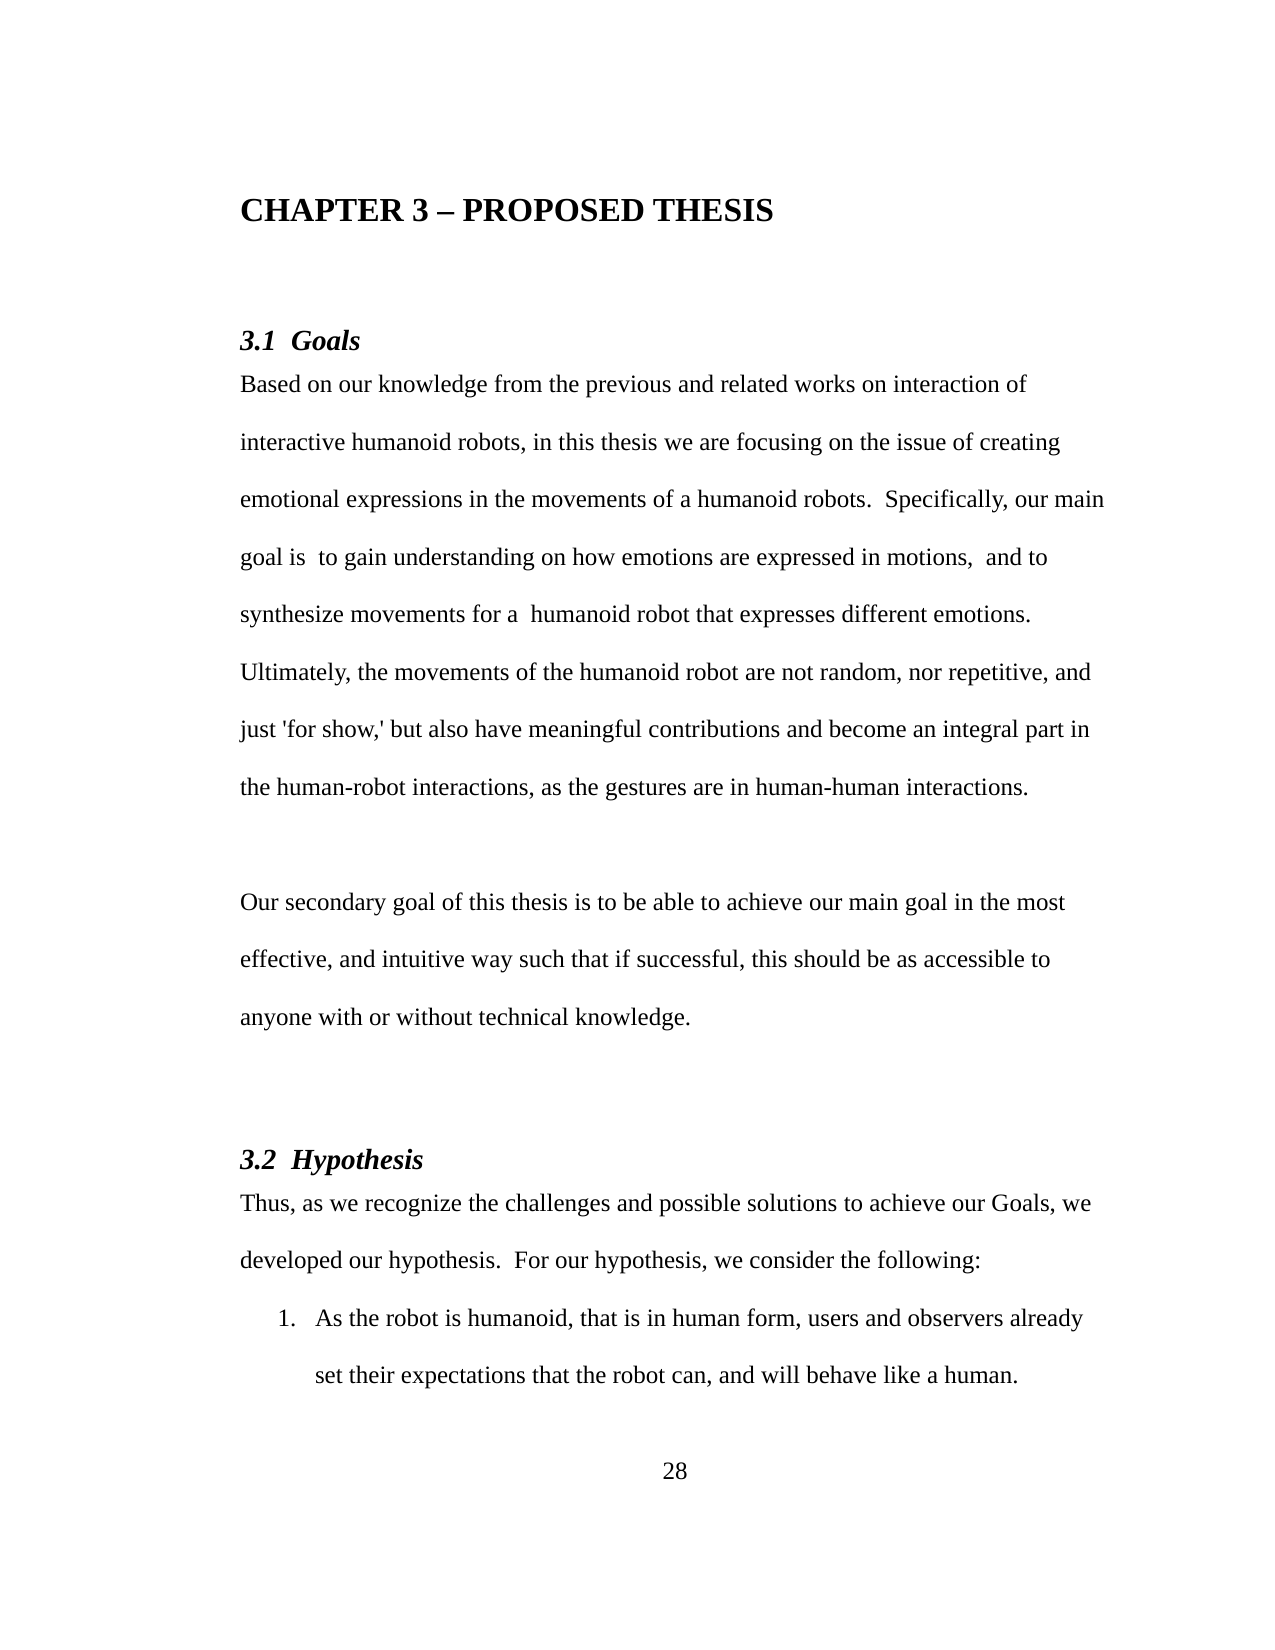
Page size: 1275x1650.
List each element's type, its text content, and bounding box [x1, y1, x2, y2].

subtitle 3.1 Goals [240, 323, 1110, 357]
text Thus, as we recognize the challenges and possible solutions to achieve our Goals, we developed our hypothesis. For our hypothesis, we consider the following: [240, 1188, 1110, 1274]
text Based on our knowledge from the previous and related works on interaction of interactive humanoid robots, in this thesis we are focusing on the issue of creating emotional expressions in the movements of a humanoid robots. Specifically, our main goal is to gain understanding on how emotions are expressed in motions, and to synthesize movements for a humanoid robot that expresses different emotions. Ultimately, the movements of the humanoid robot are not random, nor repetitive, and just 'for show,' but also have meaningful contributions and become an integral part in the human-robot interactions, as the gestures are in human-human interactions. [240, 369, 1110, 801]
text Our secondary goal of this thesis is to be able to achieve our main goal in the most effective, and intuitive way such that if successful, this should be as accessible to anyone with or without technical knowledge. [240, 887, 1110, 1031]
subtitle 3.2 Hypothesis [240, 1142, 1110, 1176]
subtitle CHAPTER 3 – PROPOSED THESIS [240, 190, 1110, 228]
list As the robot is humanoid, that is in human form, users and observers already set their expectations that the robot can, and will behave like a human. [277, 1303, 1110, 1389]
